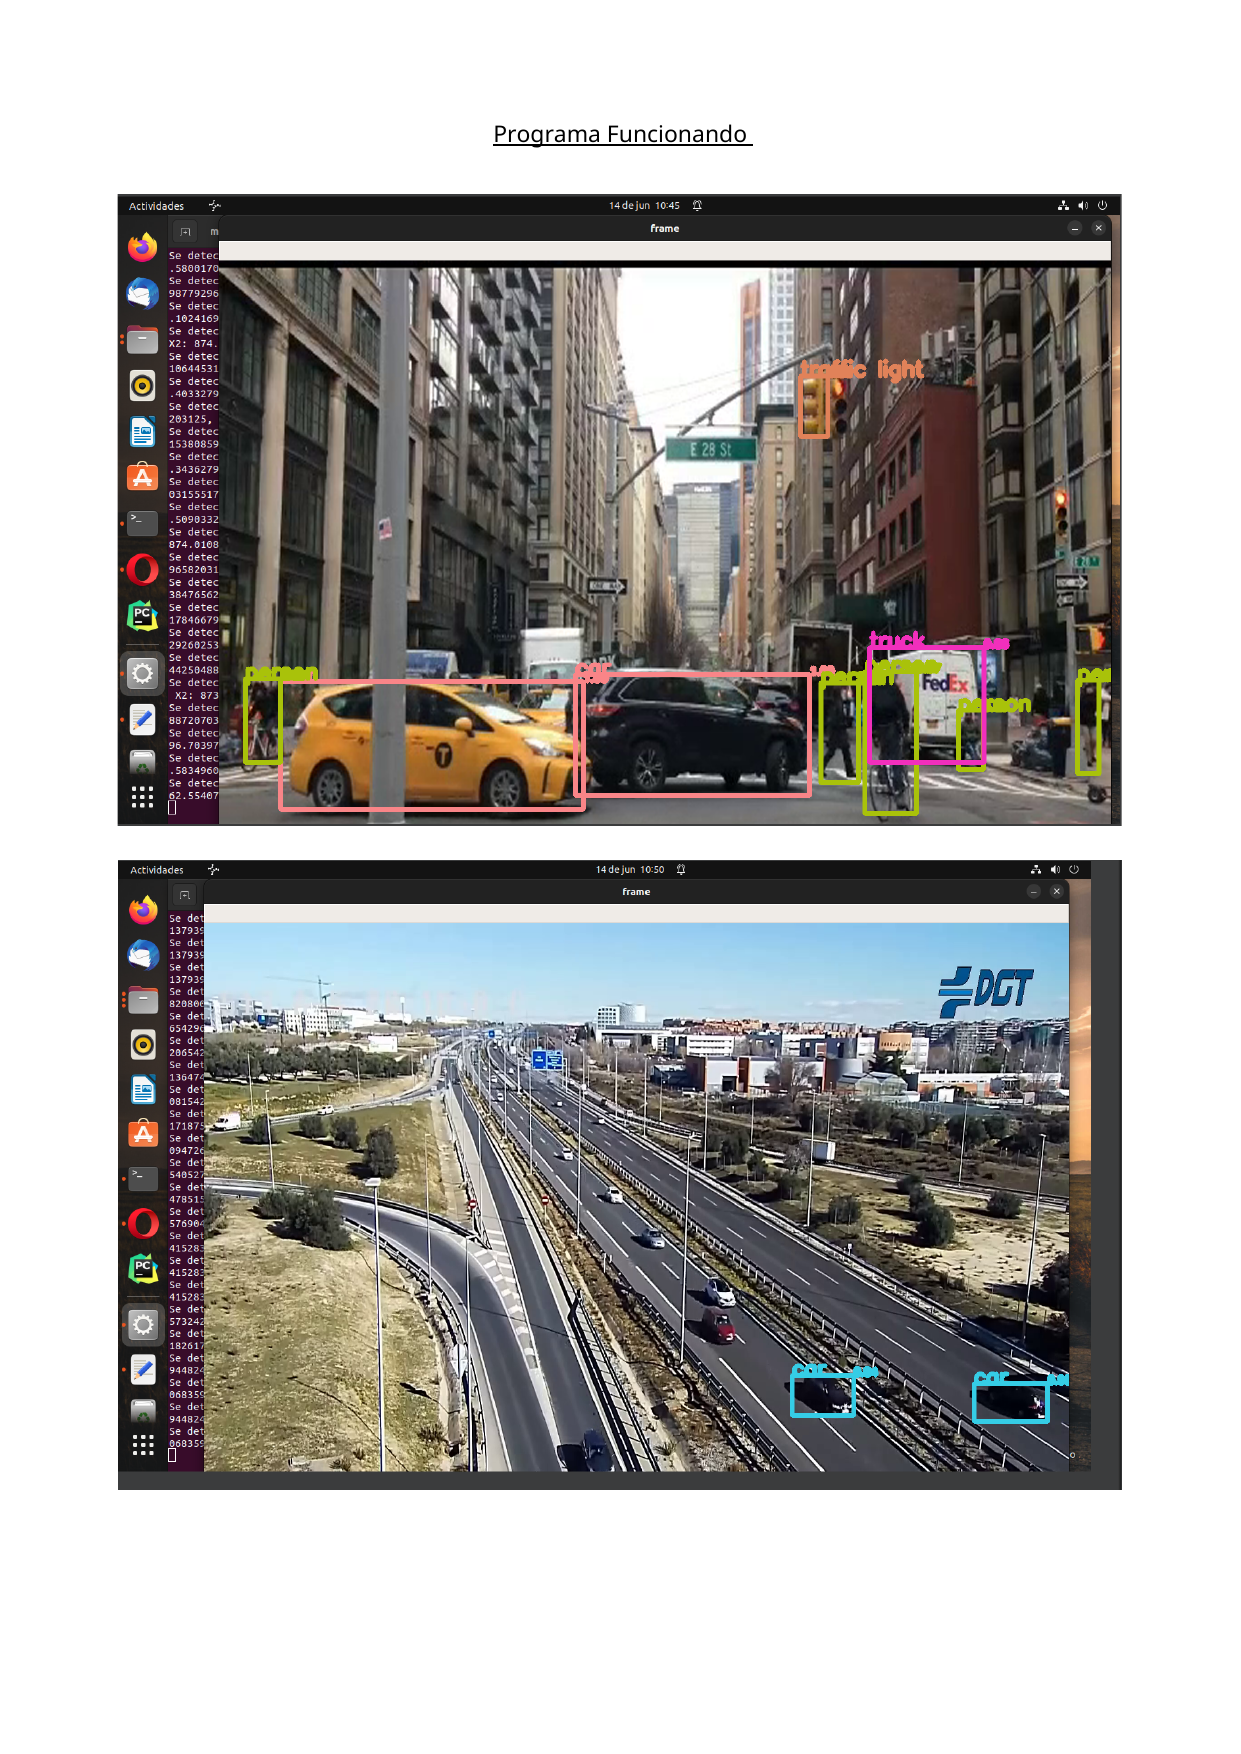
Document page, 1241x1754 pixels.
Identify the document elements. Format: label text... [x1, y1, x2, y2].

text Programa Funcionando [418, 118, 1122, 149]
picture [118, 860, 1122, 1490]
picture [117, 194, 1122, 826]
